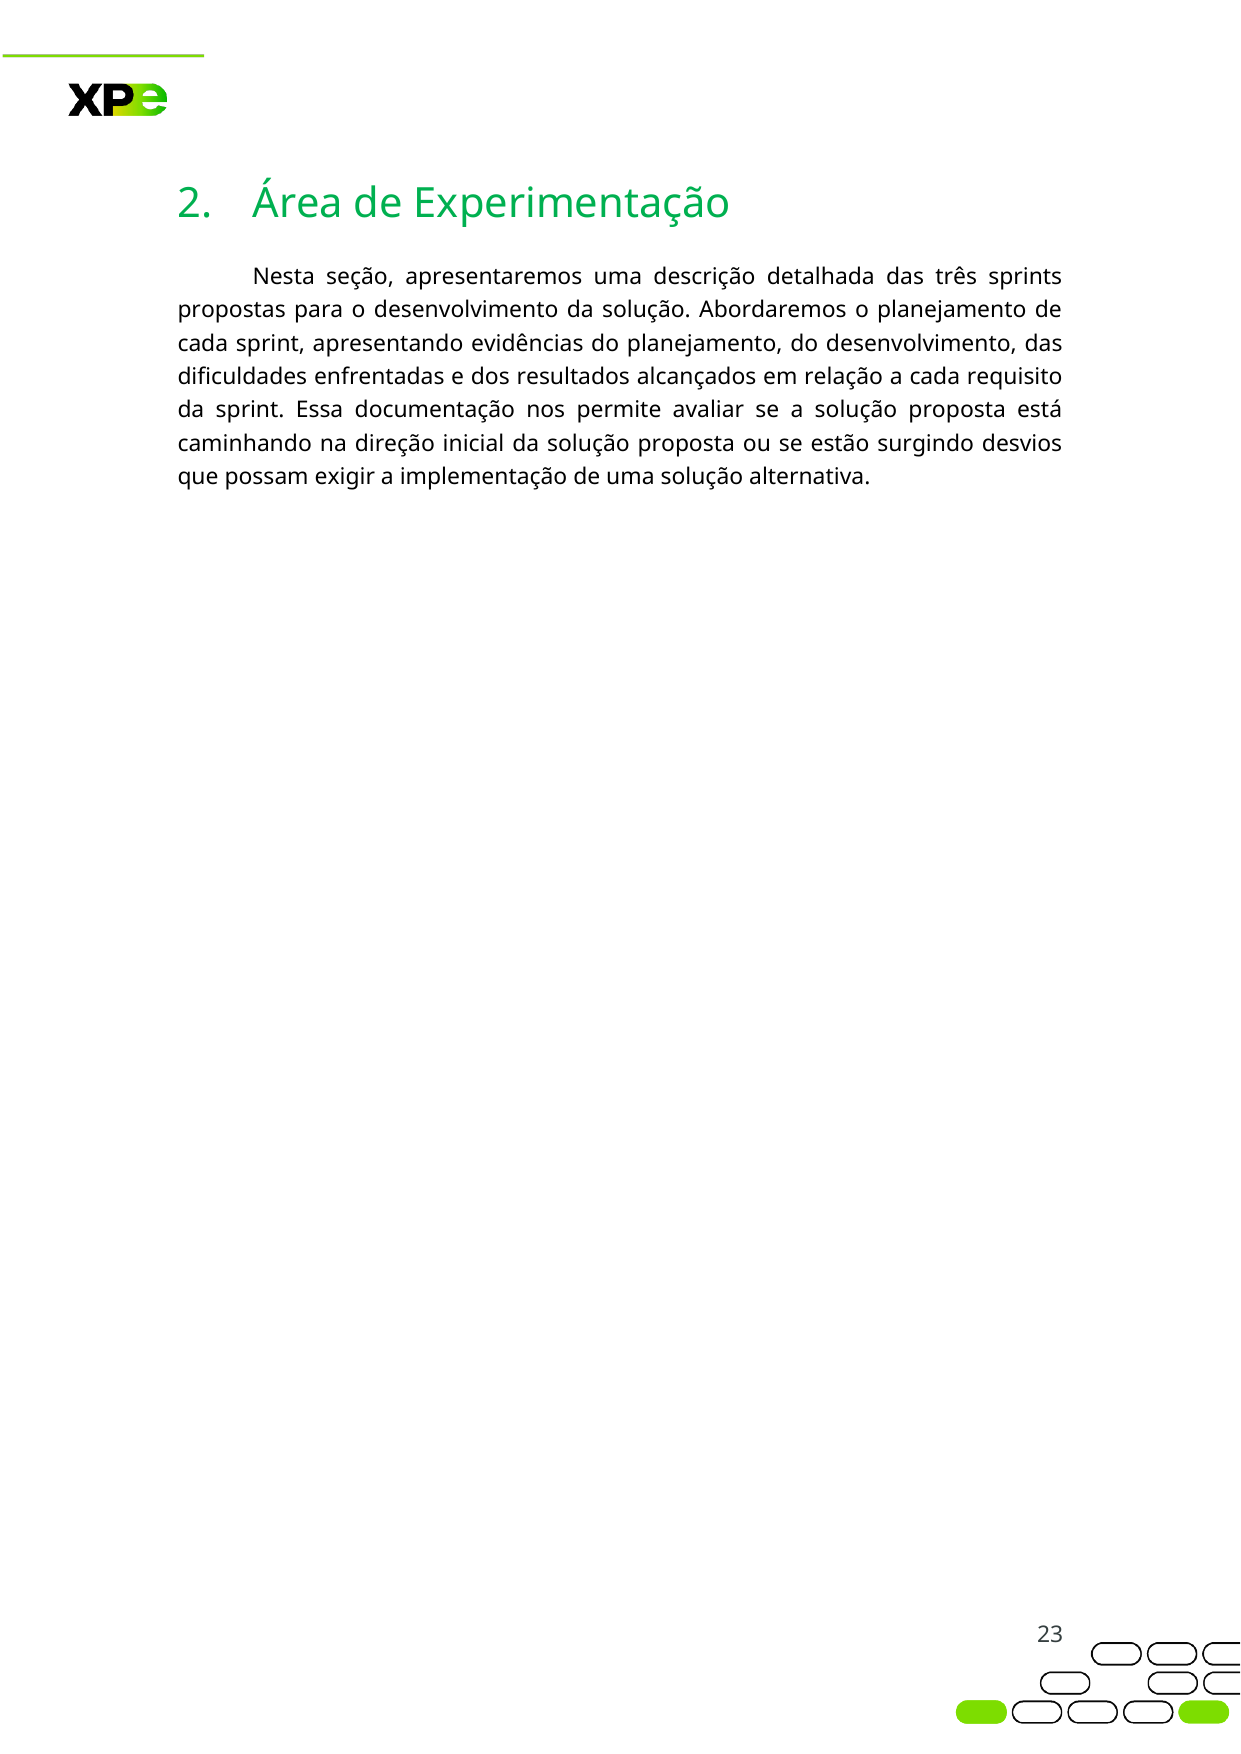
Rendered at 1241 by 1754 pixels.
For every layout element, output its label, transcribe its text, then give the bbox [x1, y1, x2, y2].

picture [2, 51, 205, 148]
text Nesta seção, apresentaremos uma descrição detalhada das três sprints propostas para o desenvolvimento da solução. Abordaremos o planejamento de cada sprint, apresentando evidências do planejamento, do desenvolvimento, das dificuldades enfrentadas e dos resultados alcançados em relação a cada requisito da sprint. Essa documentação nos permite avaliar se a solução proposta está caminhando na direção inicial da solução proposta ou se estão surgindo desvios que possam exigir a implementação de uma solução alternativa. [177, 258, 1063, 491]
picture [955, 1642, 1241, 1724]
subtitle 2. Área de Experimentação [177, 173, 1063, 229]
